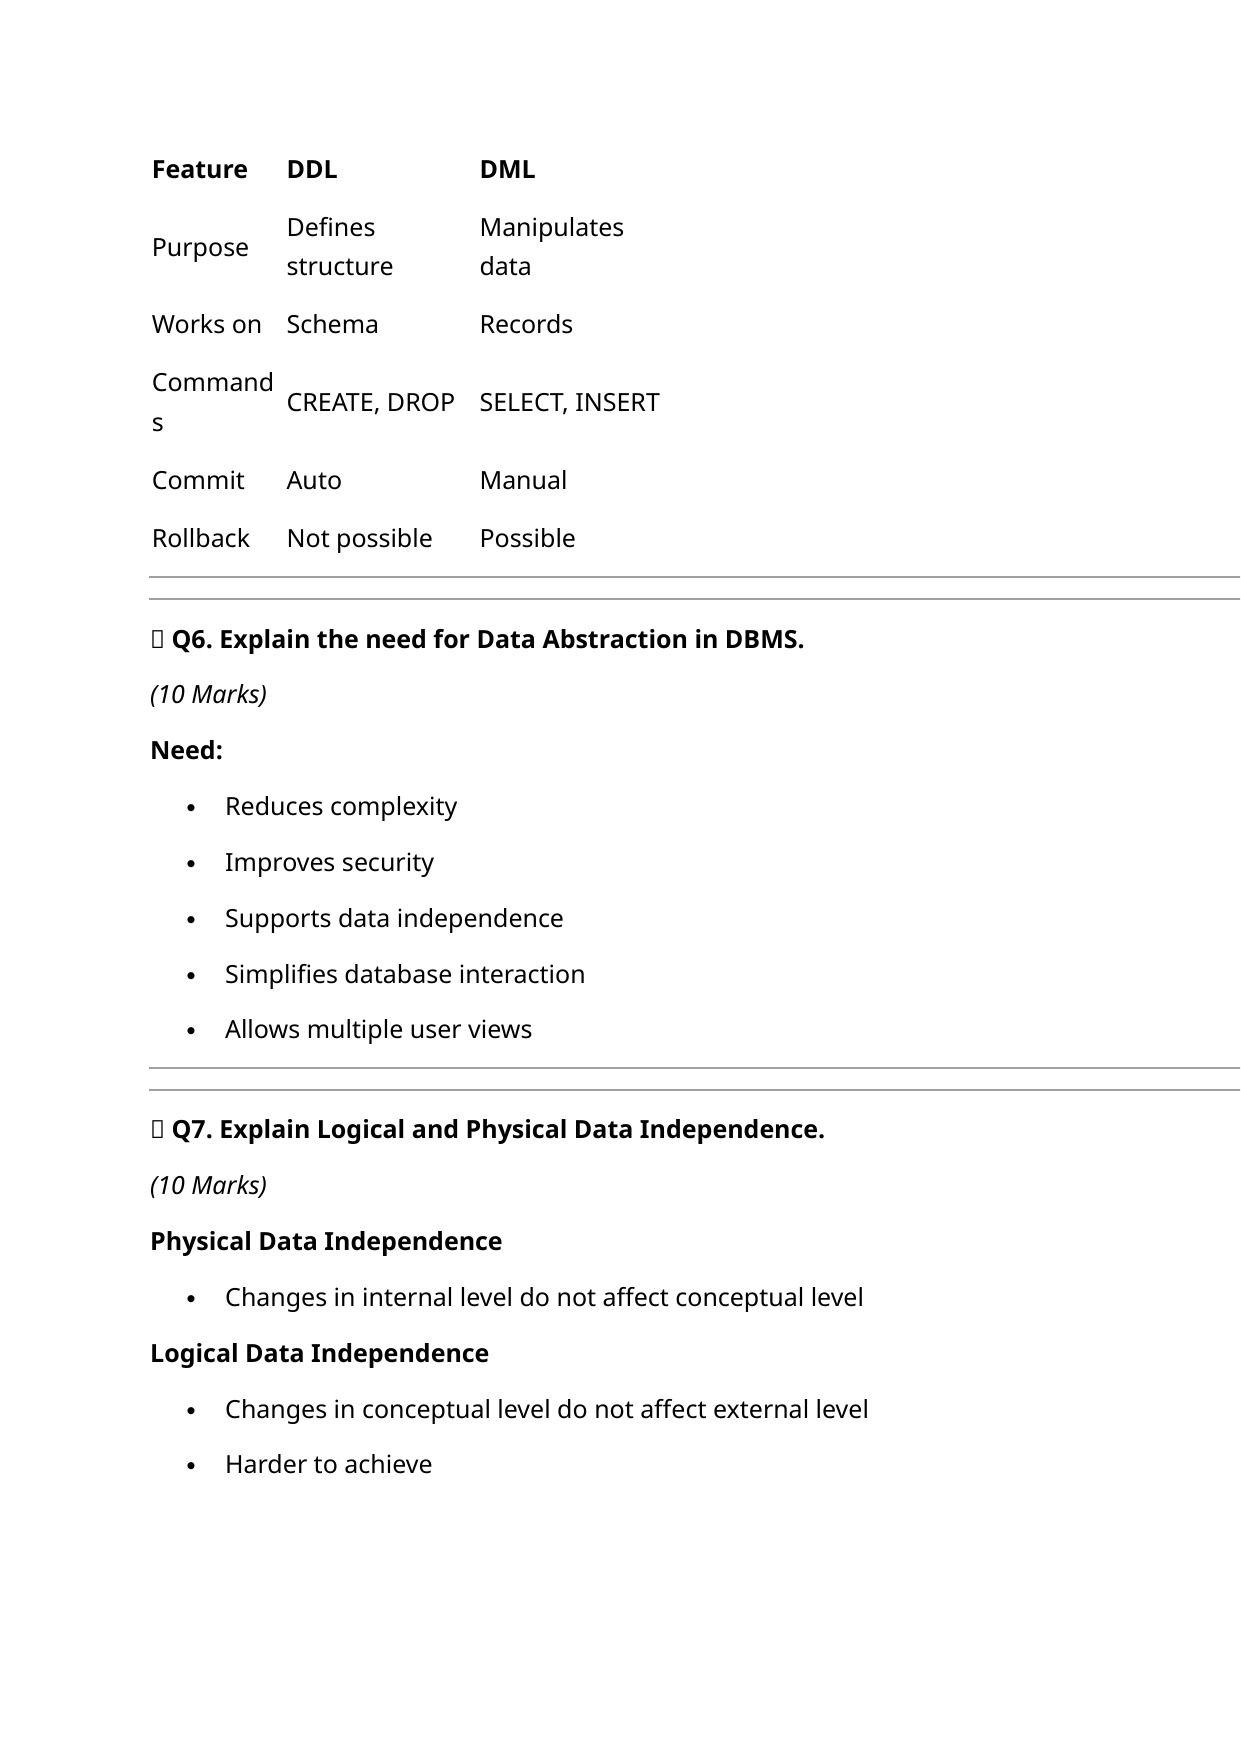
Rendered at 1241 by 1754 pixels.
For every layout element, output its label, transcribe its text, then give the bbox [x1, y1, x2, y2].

table_cell Manipulates data [478, 208, 672, 305]
text (10 Marks) [150, 677, 1090, 711]
text Need: [150, 733, 1090, 767]
table_cell Defines structure [285, 208, 478, 305]
text Logical Data Independence [150, 1335, 1090, 1369]
table_cell Records [478, 305, 672, 363]
text Physical Data Independence [150, 1224, 1090, 1258]
table_cell Commands [150, 364, 285, 461]
list Changes in internal level do not affect conceptual level [187, 1279, 1090, 1314]
table_header DDL [285, 150, 478, 208]
table_cell Works on [150, 305, 285, 363]
list Allows multiple user views [187, 1012, 1090, 1046]
table_header DML [478, 150, 672, 208]
table_cell Not possible [285, 519, 478, 576]
table_cell Manual [478, 461, 672, 519]
text (10 Marks) [150, 1168, 1090, 1202]
list Reduces complexity [187, 789, 1090, 823]
table_cell SELECT, INSERT [478, 364, 672, 461]
text 🔶 Q7. Explain Logical and Physical Data Independence. [150, 1112, 1090, 1146]
text 🔶 Q6. Explain the need for Data Abstraction in DBMS. [150, 621, 1090, 655]
table_cell Auto [285, 461, 478, 519]
table_cell Possible [478, 519, 672, 576]
list Changes in conceptual level do not affect external level [187, 1391, 1090, 1425]
table_cell Schema [285, 305, 478, 363]
table_cell Commit [150, 461, 285, 519]
table_cell Rollback [150, 519, 285, 576]
list Improves security [187, 844, 1090, 879]
table_cell CREATE, DROP [285, 364, 478, 461]
table_header Feature [150, 150, 285, 208]
table_cell Purpose [150, 208, 285, 305]
list Harder to achieve [187, 1447, 1090, 1481]
list Simplifies database interaction [187, 956, 1090, 990]
list Supports data independence [187, 900, 1090, 934]
